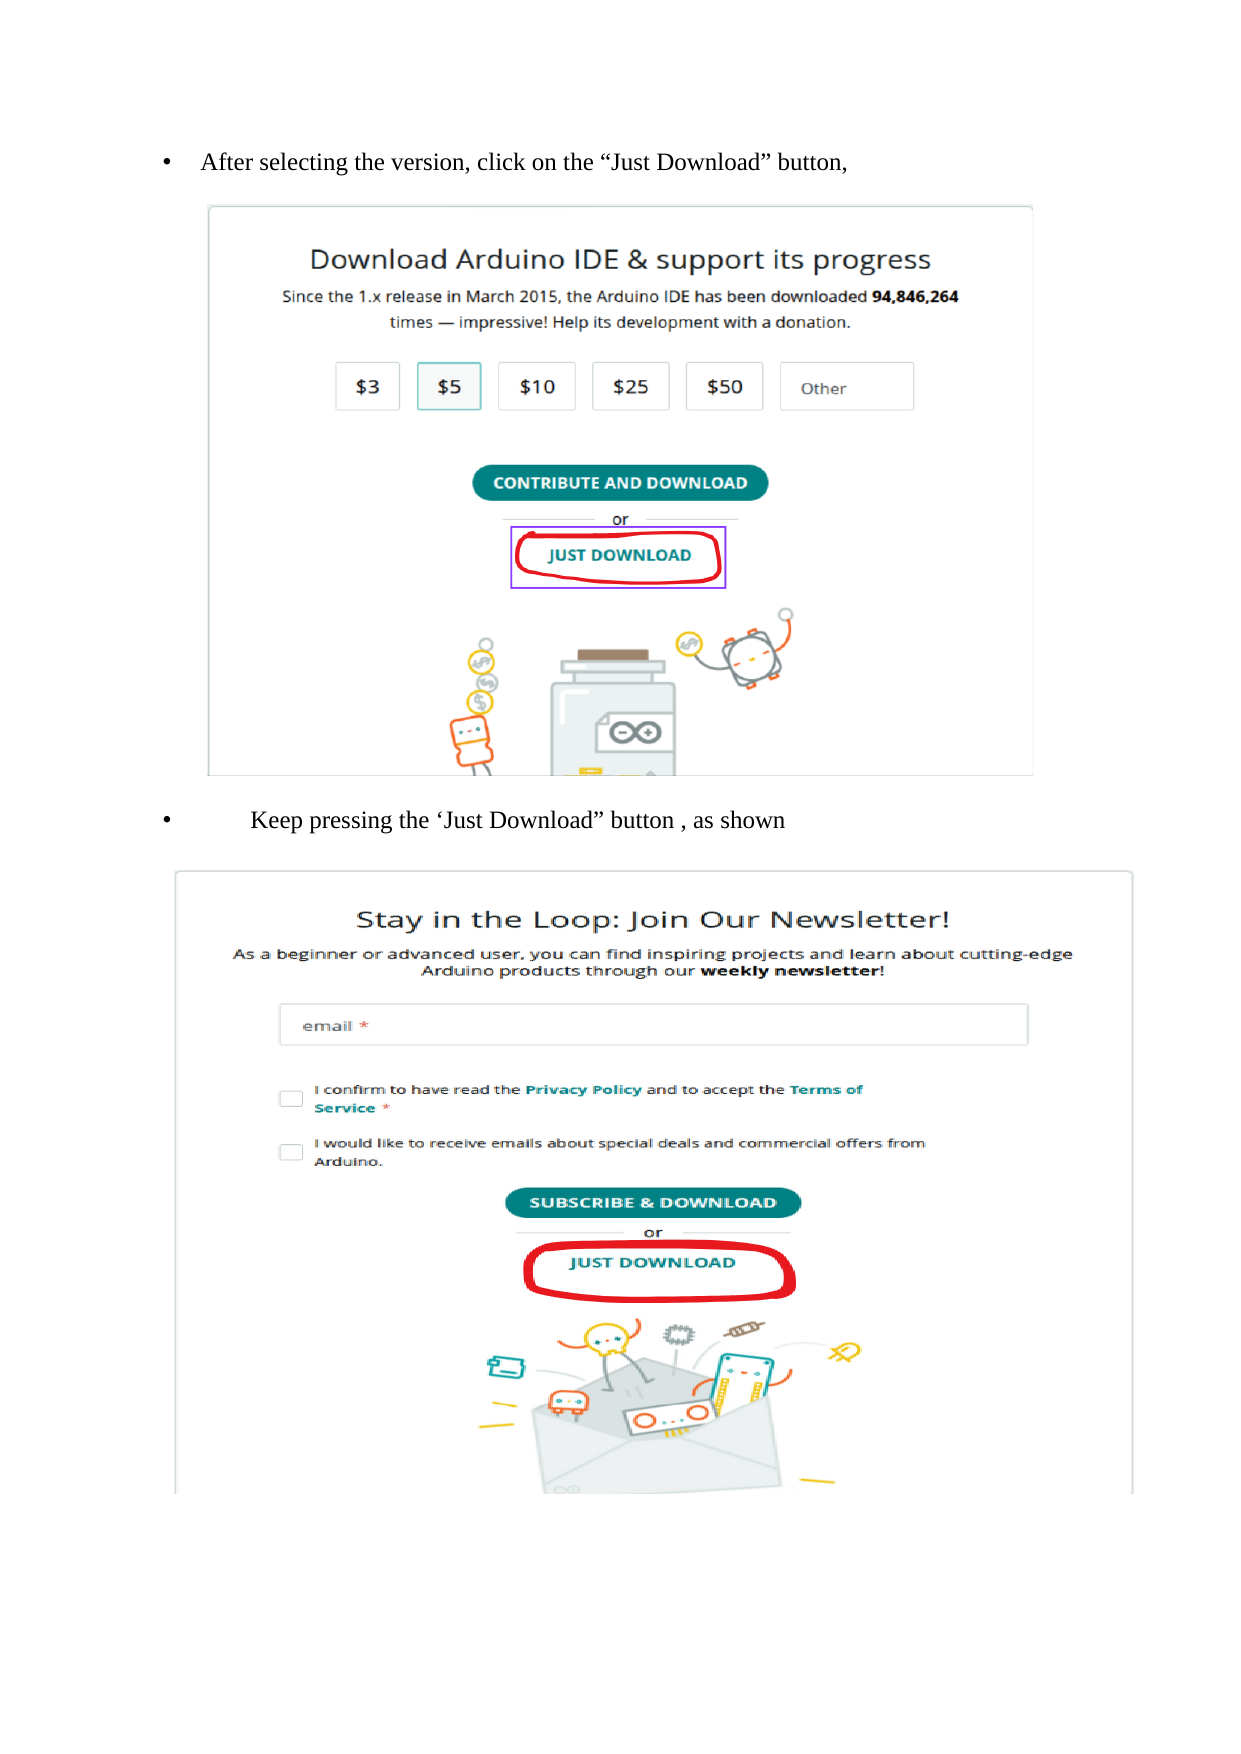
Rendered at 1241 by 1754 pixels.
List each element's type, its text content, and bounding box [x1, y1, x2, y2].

list Keep pressing the ‘Just Download” button , as shown [163, 805, 1122, 833]
picture [207, 204, 1034, 776]
list After selecting the version, click on the “Just Download” button, [163, 147, 1122, 176]
picture [174, 870, 1134, 1494]
